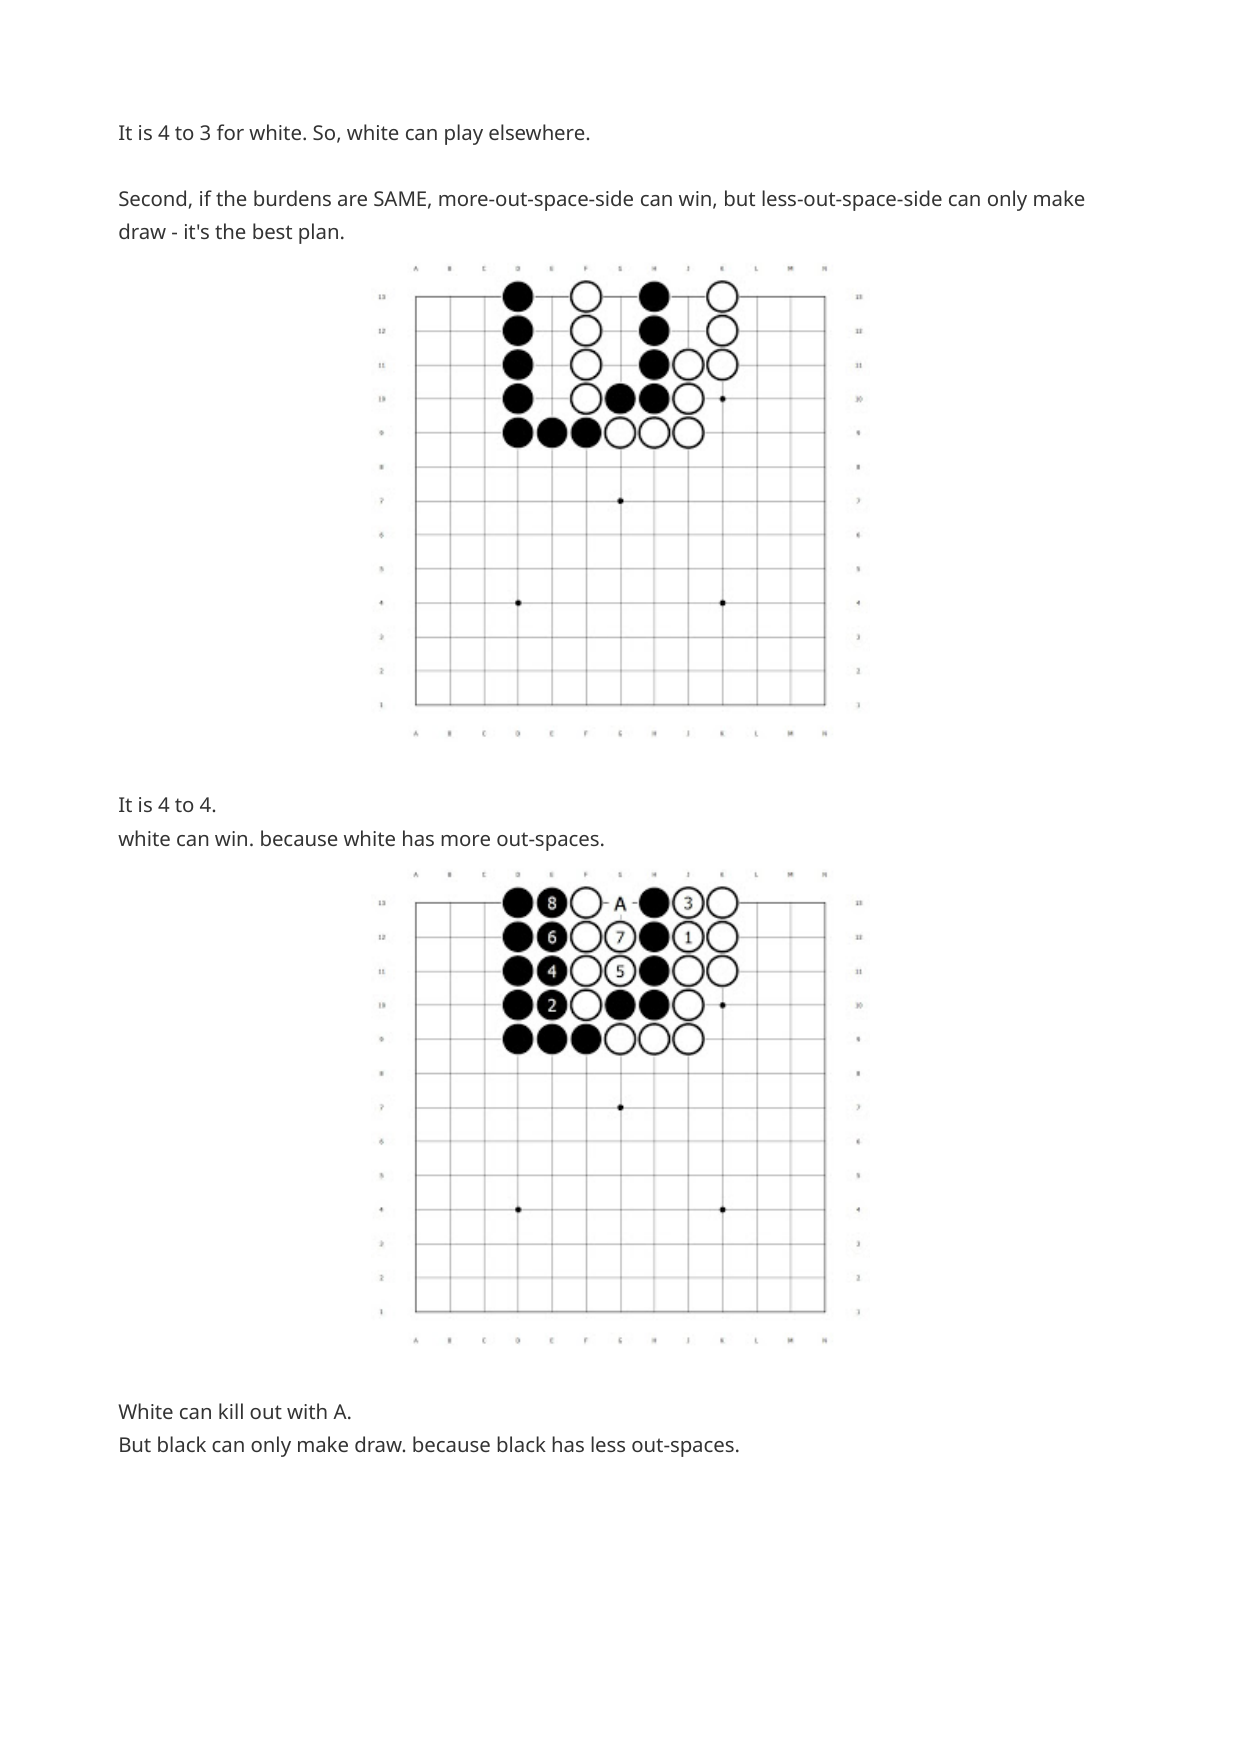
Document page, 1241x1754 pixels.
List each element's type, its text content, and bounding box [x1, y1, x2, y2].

text White can kill out with A. But black can only make draw. because black has less out-spaces. [118, 1364, 1122, 1458]
picture [371, 252, 870, 751]
text It is 4 to 3 for white. So, white can play elsewhere. Second, if the burdens are SAME, more-out-space-side can win, but less-out-space-side can only make draw - it's the best plan. [118, 118, 1122, 246]
text It is 4 to 4. white can win. because white has more out-spaces. [118, 758, 1122, 852]
picture [371, 859, 870, 1357]
